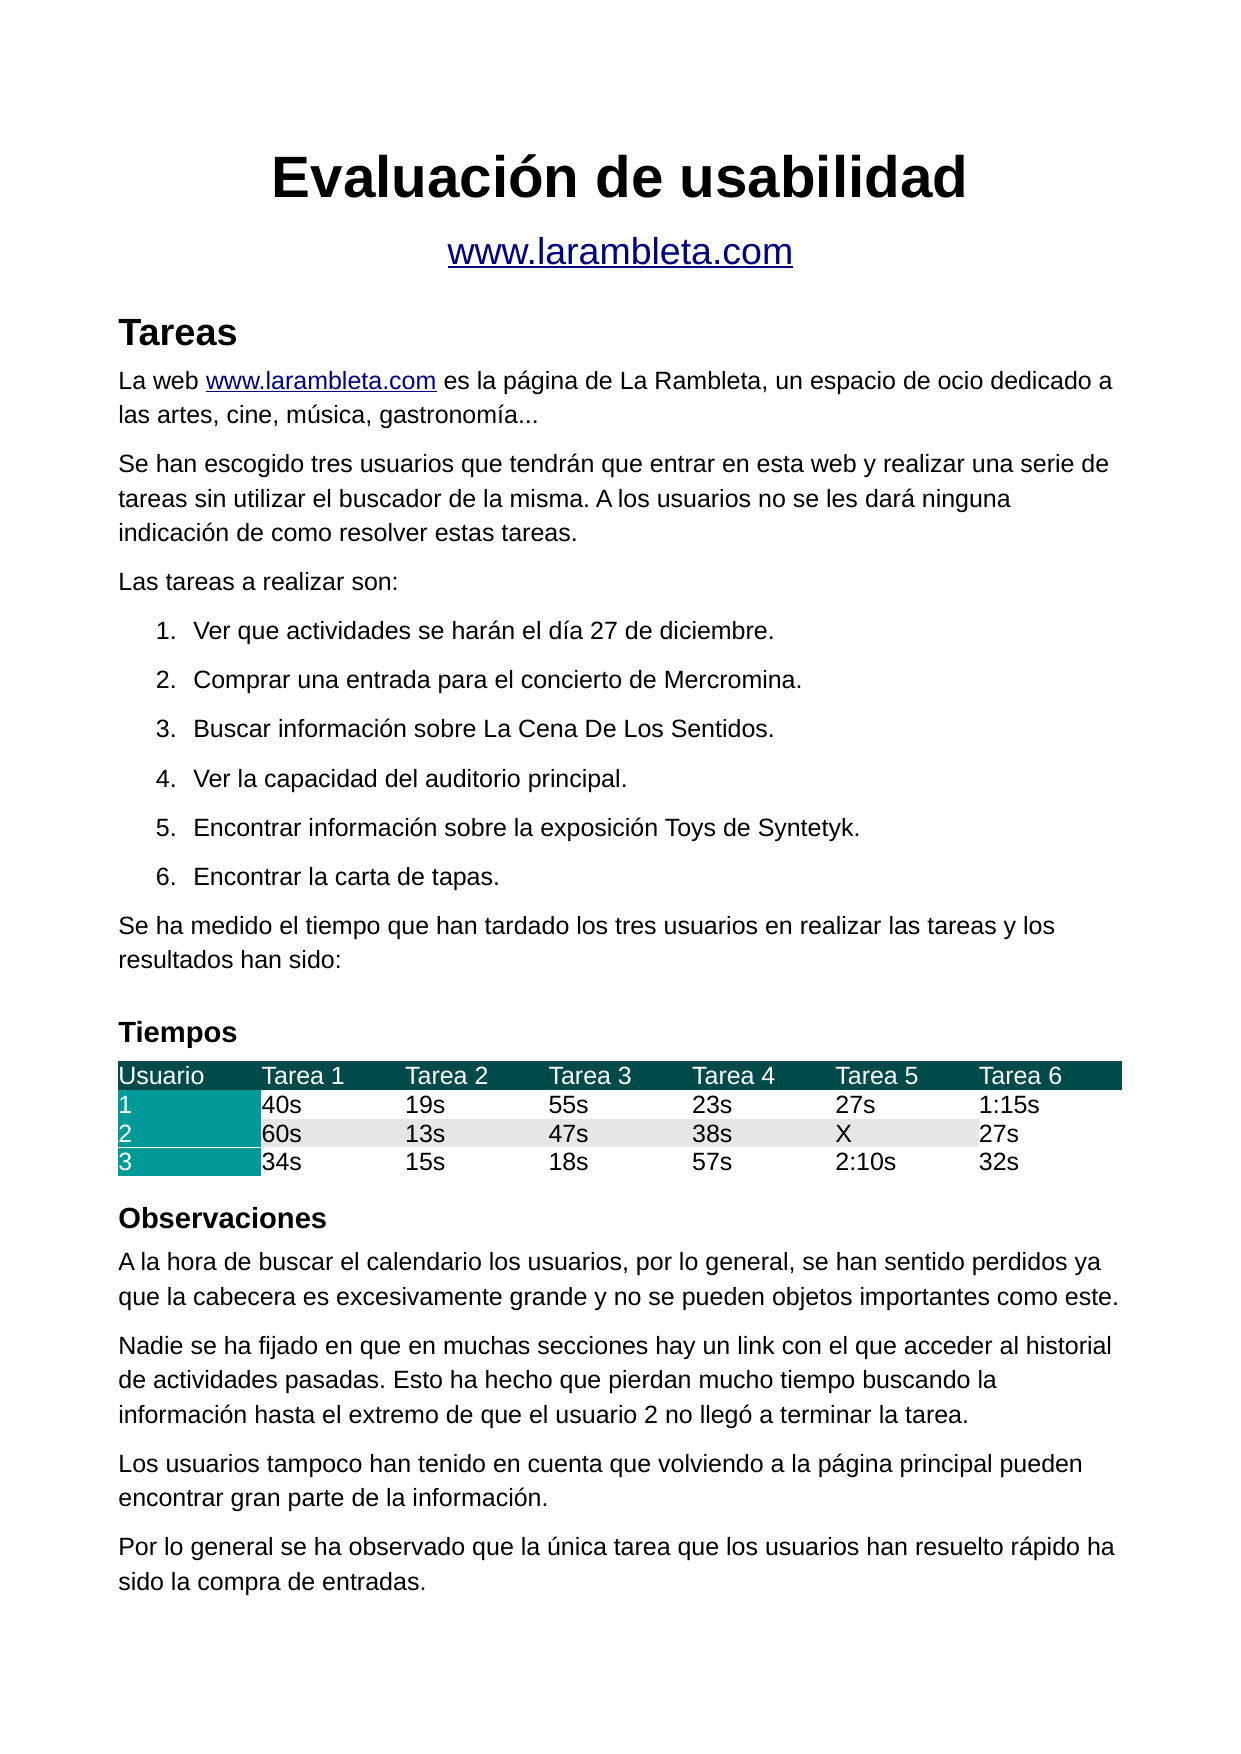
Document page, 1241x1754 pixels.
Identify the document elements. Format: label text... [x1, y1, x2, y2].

list Comprar una entrada para el concierto de Mercromina. [156, 665, 1122, 694]
table_cell 32s [979, 1148, 1122, 1176]
table_cell 55s [548, 1090, 692, 1119]
table_cell 27s [835, 1090, 979, 1119]
table_header Tarea 2 [405, 1061, 548, 1090]
table_cell 2:10s [835, 1148, 979, 1176]
table_cell X [835, 1119, 979, 1147]
subtitle www.larambleta.com [118, 229, 1122, 272]
table_cell 57s [692, 1148, 835, 1176]
table_cell 47s [548, 1119, 692, 1147]
table_cell 13s [405, 1119, 548, 1147]
table_cell 34s [261, 1148, 405, 1176]
table_cell 27s [979, 1119, 1122, 1147]
table_cell 38s [692, 1119, 835, 1147]
text Por lo general se ha observado que la única tarea que los usuarios han resuelto rápido ha sido la compra de entradas. [118, 1532, 1122, 1596]
list Buscar información sobre La Cena De Los Sentidos. [156, 714, 1122, 743]
text Las tareas a realizar son: [118, 567, 1122, 596]
list Ver la capacidad del auditorio principal. [156, 763, 1122, 792]
text Se han escogido tres usuarios que tendrán que entrar en esta web y realizar una serie de tareas sin utilizar el buscador de la misma. A los usuarios no se les dará ninguna indicación de como resolver estas tareas. [118, 449, 1122, 547]
table_header Tarea 1 [261, 1061, 405, 1090]
text Nadie se ha fijado en que en muchas secciones hay un link con el que acceder al historial de actividades pasadas. Esto ha hecho que pierdan mucho tiempo buscando la información hasta el extremo de que el usuario 2 no llegó a terminar la tarea. [118, 1331, 1122, 1428]
list Ver que actividades se harán el día 27 de diciembre. [156, 616, 1122, 645]
table_cell 23s [692, 1090, 835, 1119]
text Los usuarios tampoco han tenido en cuenta que volviendo a la página principal pueden encontrar gran parte de la información. [118, 1449, 1122, 1512]
table_header Tarea 4 [692, 1061, 835, 1090]
table_cell 15s [405, 1148, 548, 1176]
text A la hora de buscar el calendario los usuarios, por lo general, se han sentido perdidos ya que la cabecera es excesivamente grande y no se pueden objetos importantes como este. [118, 1247, 1122, 1310]
table_cell 19s [405, 1090, 548, 1119]
table_cell 3 [118, 1148, 261, 1176]
table_cell 60s [261, 1119, 405, 1147]
text Se ha medido el tiempo que han tardado los tres usuarios en realizar las tareas y los resultados han sido: [118, 911, 1122, 974]
table_cell 1 [118, 1090, 261, 1119]
table_header Usuario [118, 1061, 261, 1090]
table_header Tarea 6 [979, 1061, 1122, 1090]
list Encontrar la carta de tapas. [156, 862, 1122, 890]
table_header Tarea 3 [548, 1061, 692, 1090]
subtitle Tareas [118, 309, 1122, 353]
title Evaluación de usabilidad [118, 143, 1122, 210]
list Encontrar información sobre la exposición Toys de Syntetyk. [156, 813, 1122, 841]
table_cell 40s [261, 1090, 405, 1119]
table_cell 2 [118, 1119, 261, 1147]
table_cell 1:15s [979, 1090, 1122, 1119]
subtitle Observaciones [118, 1201, 1122, 1235]
table_cell 18s [548, 1148, 692, 1176]
subtitle Tiempos [118, 1015, 1122, 1049]
text La web www.larambleta.com es la página de La Rambleta, un espacio de ocio dedicado a las artes, cine, música, gastronomía... [118, 366, 1122, 429]
table_header Tarea 5 [835, 1061, 979, 1090]
